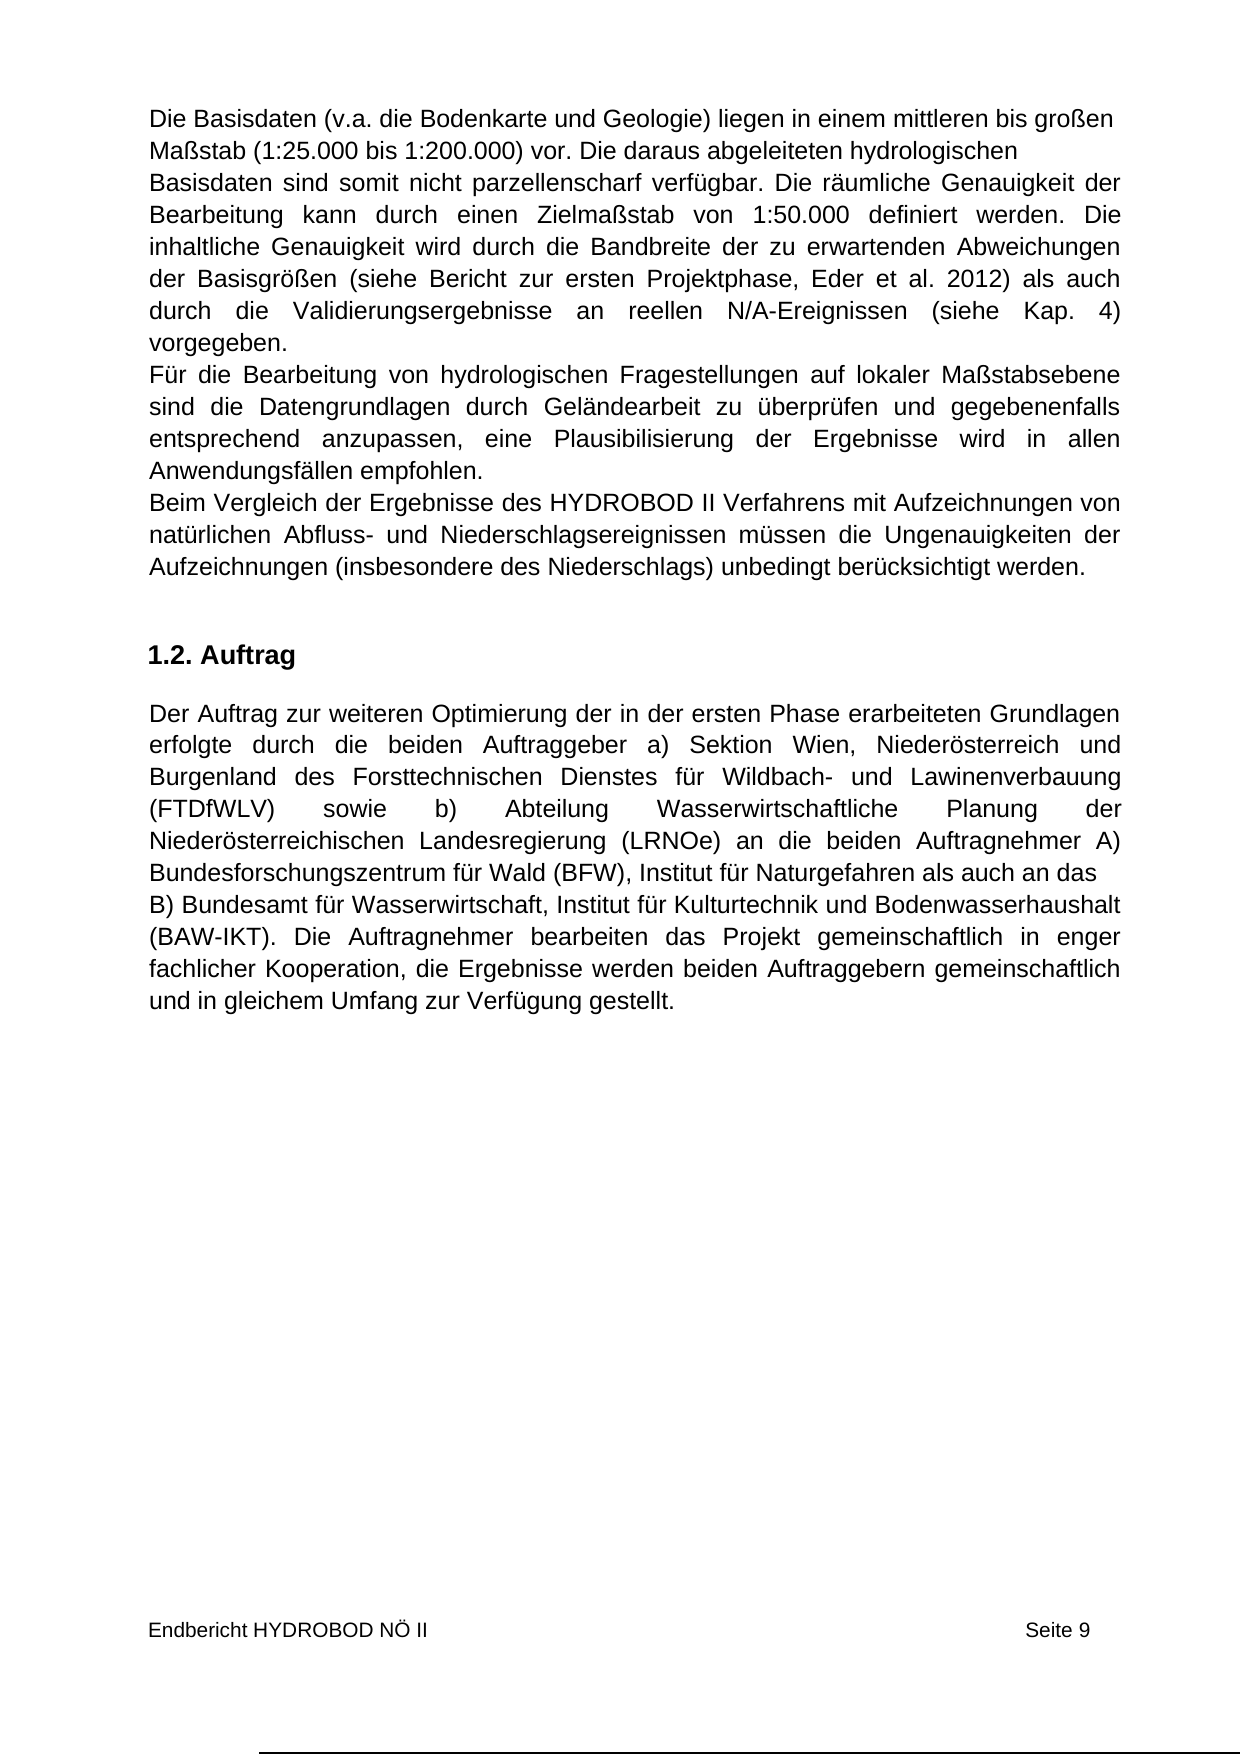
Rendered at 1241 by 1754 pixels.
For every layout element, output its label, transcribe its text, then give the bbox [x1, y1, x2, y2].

text Für die Bearbeitung von hydrologischen Fragestellungen auf lokaler Maßstabsebene sind die Datengrundlagen durch Geländearbeit zu überprüfen und gegebenenfalls entsprechend anzupassen, eine Plausibilisierung der Ergebnisse wird in allen Anwendungsfällen empfohlen. [149, 360, 1122, 484]
text B) Bundesamt für Wasserwirtschaft, Institut für Kulturtechnik und Bodenwasserhaushalt (BAW-IKT). Die Auftragnehmer bearbeiten das Projekt gemeinschaftlich in enger fachlicher Kooperation, die Ergebnisse werden beiden Auftraggebern gemeinschaftlich und in gleichem Umfang zur Verfügung gestellt. [149, 890, 1122, 1014]
text Beim Vergleich der Ergebnisse des HYDROBOD II Verfahrens mit Aufzeichnungen von natürlichen Abfluss- und Niederschlagsereignissen müssen die Ungenauigkeiten der Aufzeichnungen (insbesondere des Niederschlags) unbedingt berücksichtigt werden. [149, 488, 1122, 580]
text Der Auftrag zur weiteren Optimierung der in der ersten Phase erarbeiteten Grundlagen erfolgte durch die beiden Auftraggeber a) Sektion Wien, Niederösterreich und Burgenland des Forsttechnischen Dienstes für Wildbach- und Lawinenverbauung (FTDfWLV) sowie b) Abteilung Wasserwirtschaftliche Planung der Niederösterreichischen Landesregierung (LRNOe) an die beiden Auftragnehmer A) Bundesforschungszentrum für Wald (BFW), Institut für Naturgefahren als auch an das [149, 698, 1122, 887]
text Basisdaten sind somit nicht parzellenscharf verfügbar. Die räumliche Genauigkeit der Bearbeitung kann durch einen Zielmaßstab von 1:50.000 definiert werden. Die inhaltliche Genauigkeit wird durch die Bandbreite der zu erwartenden Abweichungen der Basisgrößen (siehe Bericht zur ersten Projektphase, Eder et al. 2012) als auch durch die Validierungsergebnisse an reellen N/A-Ereignissen (siehe Kap. 4) vorgegeben. [149, 168, 1122, 356]
text Die Basisdaten (v.a. die Bodenkarte und Geologie) liegen in einem mittleren bis großen [149, 104, 1123, 132]
text Maßstab (1:25.000 bis 1:200.000) vor. Die daraus abgeleiteten hydrologischen [149, 136, 1123, 165]
text 1.2. Auftrag [147, 639, 1123, 670]
